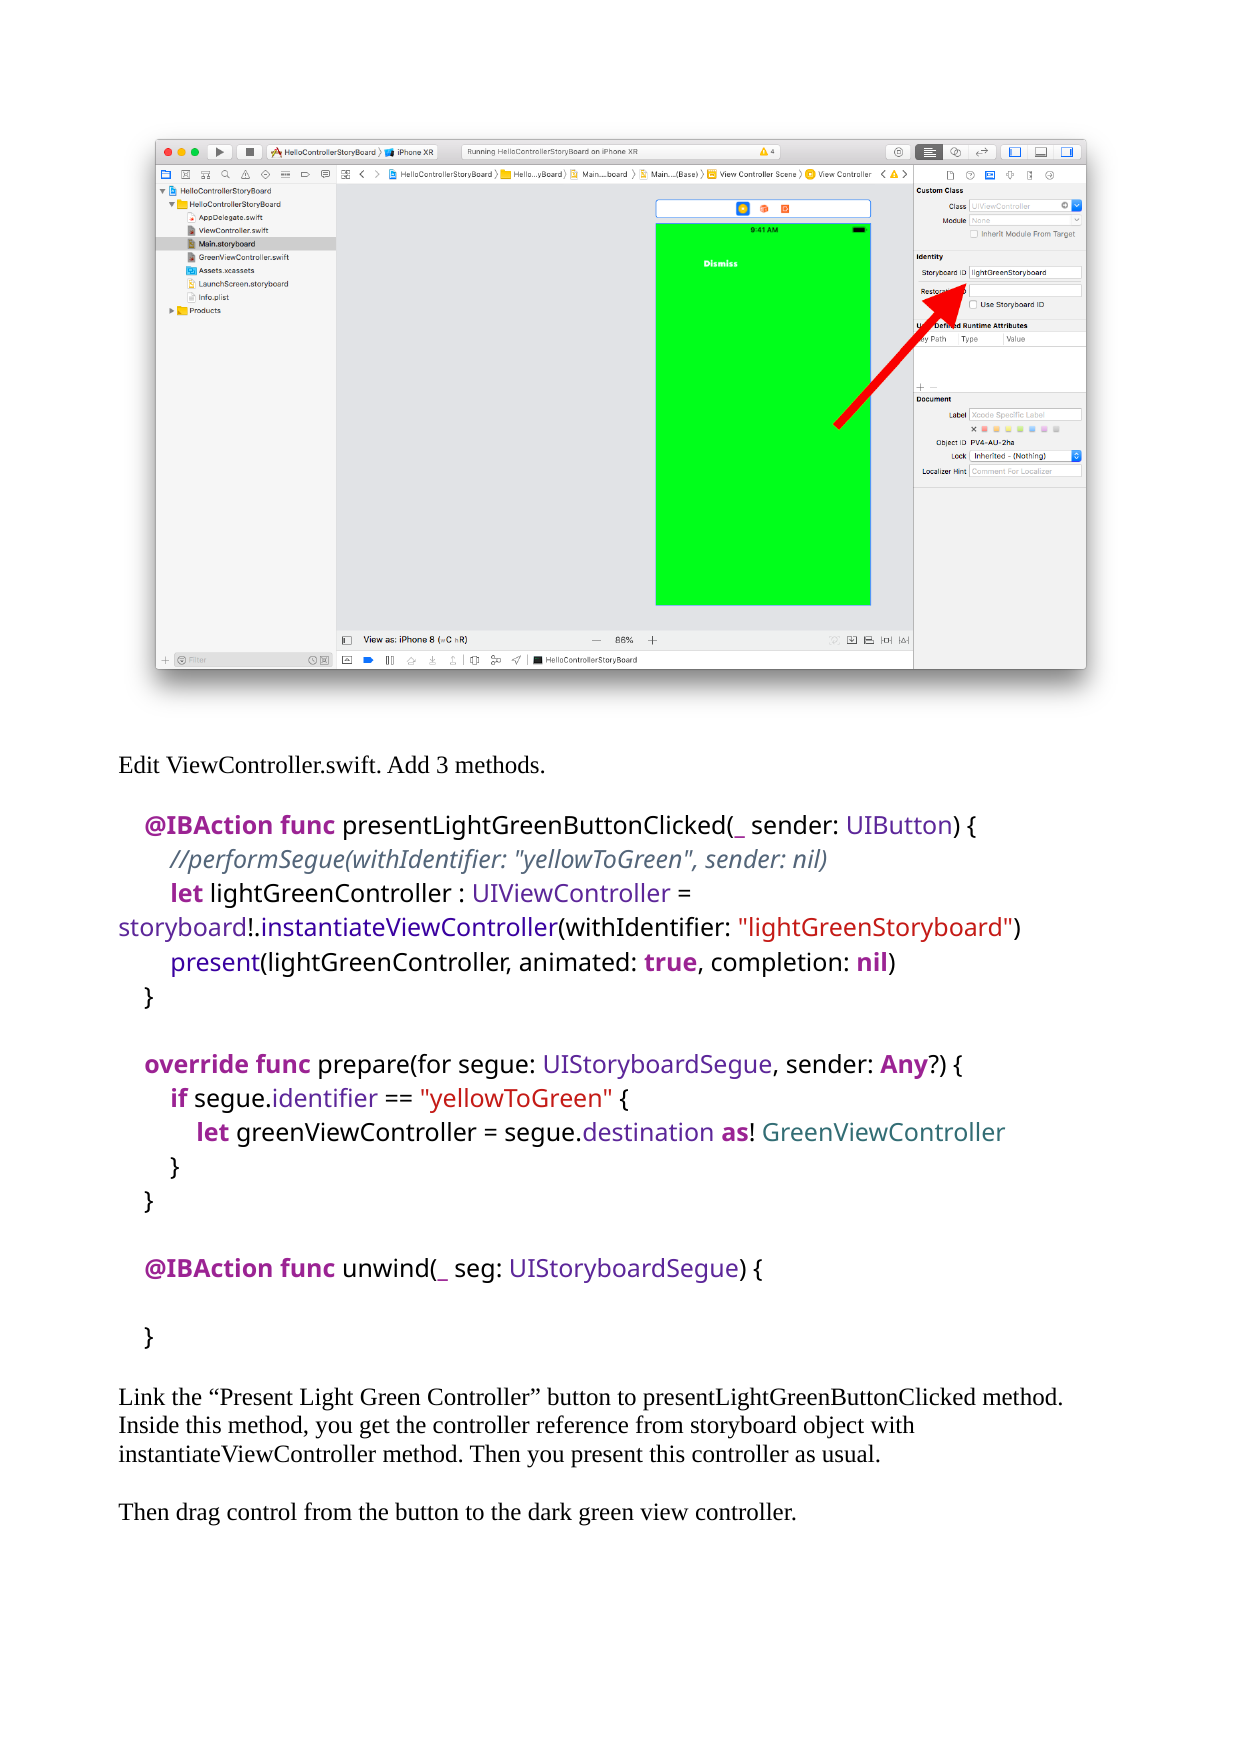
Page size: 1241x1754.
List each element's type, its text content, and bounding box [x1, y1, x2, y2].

text @IBAction func unwind(_ seg: UIStoryboardSegue) { [118, 1251, 1122, 1285]
text let greenViewController = segue.destination as! GreenViewController [118, 1114, 1122, 1148]
text if segue.identifier == "yellowToGreen" { [118, 1080, 1122, 1114]
text Link the “Present Light Green Controller” button to presentLightGreenButtonClicked method. Inside this method, you get the controller reference from storyboard object with instantiateViewController method. Then you present this controller as usual. [118, 1382, 1122, 1468]
text override func prepare(for segue: UIStoryboardSegue, sender: Any?) { [118, 1046, 1122, 1080]
picture [118, 118, 1123, 722]
text } [118, 1319, 1122, 1353]
text @IBAction func presentLightGreenButtonClicked(_ sender: UIButton) { [118, 808, 1122, 842]
text } [118, 1183, 1122, 1217]
text let lightGreenController : UIViewController = storyboard!.instantiateViewController(withIdentifier: "lightGreenStoryboard") [118, 876, 1122, 944]
text //performSegue(withIdentifier: "yellowToGreen", sender: nil) [118, 842, 1122, 876]
text } [118, 1148, 1122, 1183]
text } [118, 978, 1122, 1012]
text Then drag control from the button to the dark green view controller. [118, 1497, 1122, 1525]
text present(lightGreenController, animated: true, completion: nil) [118, 944, 1122, 978]
text Edit ViewController.swift. Add 3 methods. [118, 750, 1122, 779]
